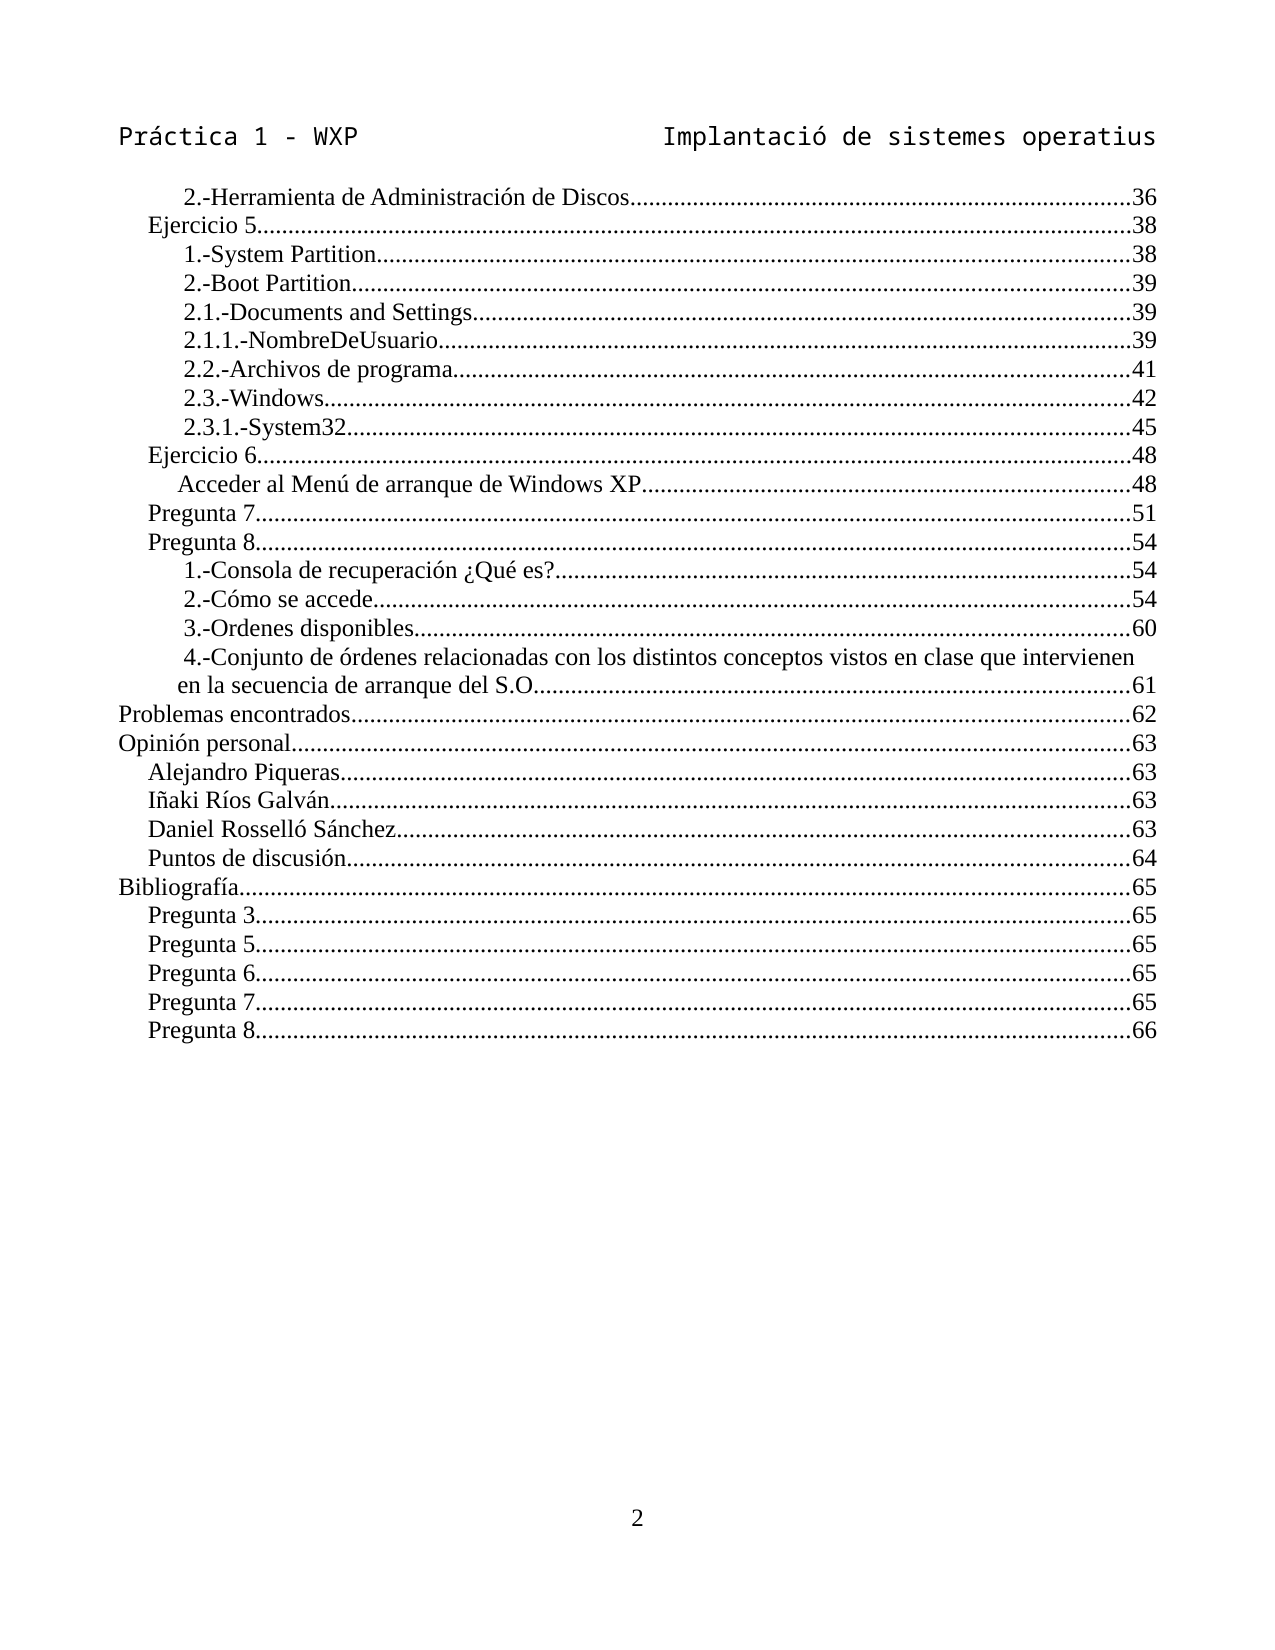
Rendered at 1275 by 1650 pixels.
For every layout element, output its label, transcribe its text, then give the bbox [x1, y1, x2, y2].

text 3.-Ordenes disponibles 60 [177, 613, 1157, 642]
text Problemas encontrados 62 [118, 699, 1157, 728]
text 2.-Cómo se accede 54 [177, 584, 1157, 613]
text Opinión personal 63 [118, 728, 1157, 757]
text Daniel Rosselló Sánchez 63 [148, 814, 1157, 843]
text 2.-Boot Partition 39 [177, 268, 1157, 297]
text Bibliografía 65 [118, 872, 1157, 900]
text 2.3.1.-System32 45 [177, 412, 1157, 440]
text Pregunta 7 65 [148, 987, 1157, 1015]
text 2.-Herramienta de Administración de Discos 36 [177, 182, 1157, 210]
text 2.3.-Windows 42 [177, 383, 1157, 412]
text Pregunta 8 54 [148, 527, 1157, 555]
text 1.-Consola de recuperación ¿Qué es? 54 [177, 555, 1157, 584]
text 2.1.-Documents and Settings 39 [177, 297, 1157, 325]
text Ejercicio 6 48 [148, 440, 1157, 469]
text 4.-Conjunto de órdenes relacionadas con los distintos conceptos vistos en clase que intervienen en la secuencia de arranque del S.O. 61 [177, 642, 1157, 699]
text Pregunta 6 65 [148, 958, 1157, 987]
text 2.2.-Archivos de programa 41 [177, 354, 1157, 383]
text Pregunta 7 51 [148, 498, 1157, 527]
text Puntos de discusión 64 [148, 843, 1157, 872]
text Pregunta 8 66 [148, 1015, 1157, 1044]
text 1.-System Partition 38 [177, 239, 1157, 268]
text Pregunta 5 65 [148, 929, 1157, 958]
text Acceder al Menú de arranque de Windows XP 48 [177, 469, 1157, 498]
text Alejandro Piqueras 63 [148, 757, 1157, 785]
text Ejercicio 5 38 [148, 210, 1157, 239]
text Pregunta 3 65 [148, 900, 1157, 929]
text 2.1.1.-NombreDeUsuario 39 [177, 325, 1157, 354]
text Iñaki Ríos Galván 63 [148, 785, 1157, 814]
